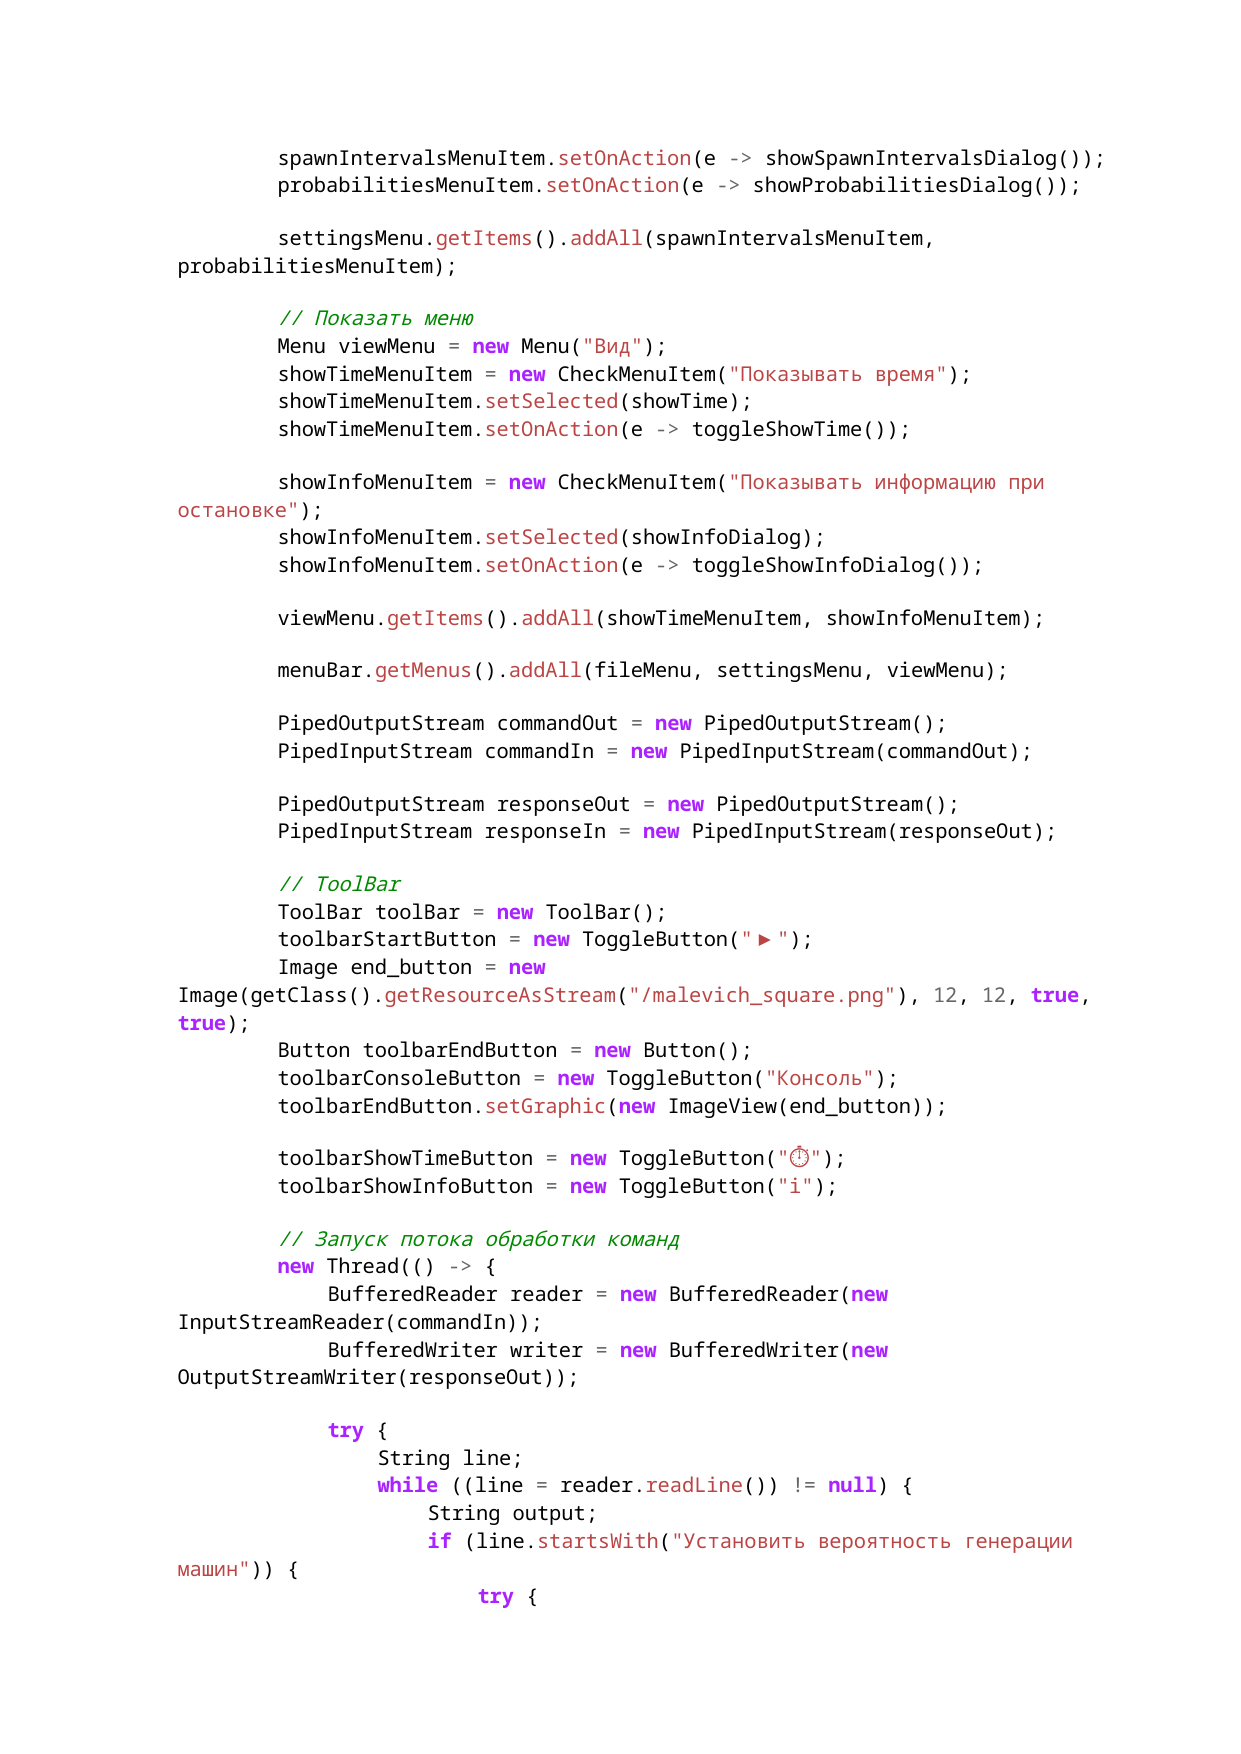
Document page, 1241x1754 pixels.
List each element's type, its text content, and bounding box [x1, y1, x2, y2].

text try { [177, 1582, 1152, 1609]
text showTimeMenuItem.setOnAction(e -> toggleShowTime()); [177, 415, 1152, 442]
text if (line.startsWith("Установить вероятность генерации машин")) { [177, 1526, 1152, 1582]
text Button toolbarEndButton = new Button(); [177, 1036, 1152, 1063]
text toolbarShowInfoButton = new ToggleButton("ℹ"); [177, 1172, 1152, 1199]
text showInfoMenuItem.setOnAction(e -> toggleShowInfoDialog()); [177, 551, 1152, 578]
text // ToolBar [177, 869, 1152, 897]
text // Запуск потока обработки команд [177, 1224, 1152, 1252]
text PipedInputStream responseIn = new PipedInputStream(responseOut); [177, 817, 1152, 844]
text String output; [177, 1499, 1152, 1526]
text ToolBar toolBar = new ToolBar(); [177, 897, 1152, 925]
text showInfoMenuItem.setSelected(showInfoDialog); [177, 523, 1152, 551]
text while ((line = reader.readLine()) != null) { [177, 1471, 1152, 1499]
text showTimeMenuItem = new CheckMenuItem("Показывать время"); [177, 359, 1152, 387]
text toolbarConsoleButton = new ToggleButton("Консоль"); [177, 1063, 1152, 1091]
text Menu viewMenu = new Menu("Вид"); [177, 332, 1152, 359]
text showInfoMenuItem = new CheckMenuItem("Показывать информацию при остановке"); [177, 467, 1152, 523]
text // Показать меню [177, 304, 1152, 332]
text PipedOutputStream responseOut = new PipedOutputStream(); [177, 789, 1152, 817]
text BufferedReader reader = new BufferedReader(new InputStreamReader(commandIn)); [177, 1280, 1152, 1335]
text showTimeMenuItem.setSelected(showTime); [177, 387, 1152, 415]
text PipedOutputStream commandOut = new PipedOutputStream(); [177, 709, 1152, 736]
text probabilitiesMenuItem.setOnAction(e -> showProbabilitiesDialog()); [177, 171, 1152, 198]
text settingsMenu.getItems().addAll(spawnIntervalsMenuItem, probabilitiesMenuItem); [177, 223, 1152, 279]
text menuBar.getMenus().addAll(fileMenu, settingsMenu, viewMenu); [177, 656, 1152, 684]
text toolbarEndButton.setGraphic(new ImageView(end_button)); [177, 1091, 1152, 1119]
text spawnIntervalsMenuItem.setOnAction(e -> showSpawnIntervalsDialog()); [177, 143, 1152, 171]
text new Thread(() -> { [177, 1252, 1152, 1280]
text viewMenu.getItems().addAll(showTimeMenuItem, showInfoMenuItem); [177, 603, 1152, 631]
text String line; [177, 1443, 1152, 1471]
text Image end_button = new Image(getClass().getResourceAsStream("/malevich_square.png"), 12, 12, true, true); [177, 953, 1152, 1036]
text PipedInputStream commandIn = new PipedInputStream(commandOut); [177, 736, 1152, 764]
text try { [177, 1416, 1152, 1443]
text toolbarStartButton = new ToggleButton("▶"); [177, 925, 1152, 953]
text BufferedWriter writer = new BufferedWriter(new OutputStreamWriter(responseOut)); [177, 1335, 1152, 1391]
text toolbarShowTimeButton = new ToggleButton("⏱"); [177, 1144, 1152, 1172]
